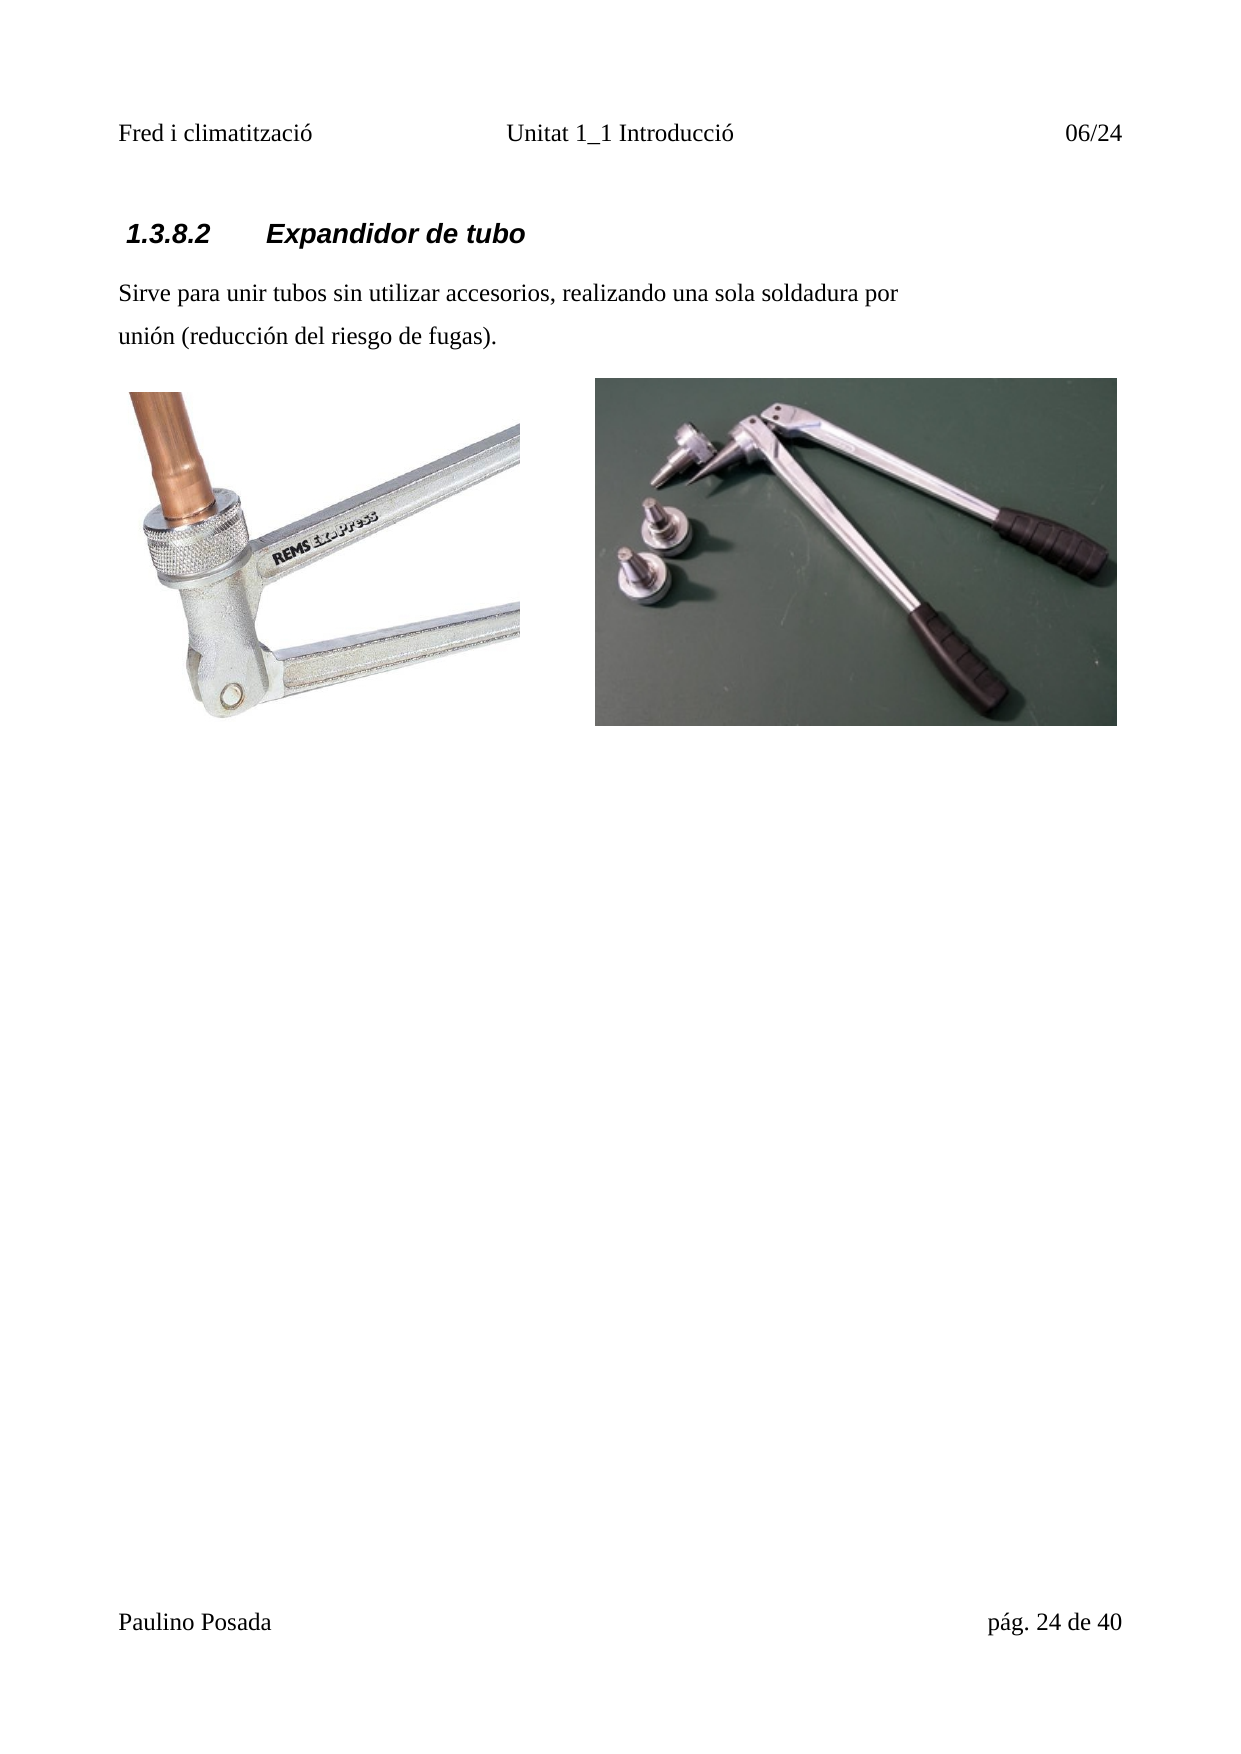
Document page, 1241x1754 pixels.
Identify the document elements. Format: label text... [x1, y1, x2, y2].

picture [118, 392, 520, 724]
picture [595, 378, 1117, 726]
text Sirve para unir tubos sin utilizar accesorios, realizando una sola soldadura por [118, 278, 1122, 307]
subtitle Expandidor de tubo [118, 218, 1122, 249]
text unión (reducción del riesgo de fugas). [118, 321, 1122, 350]
